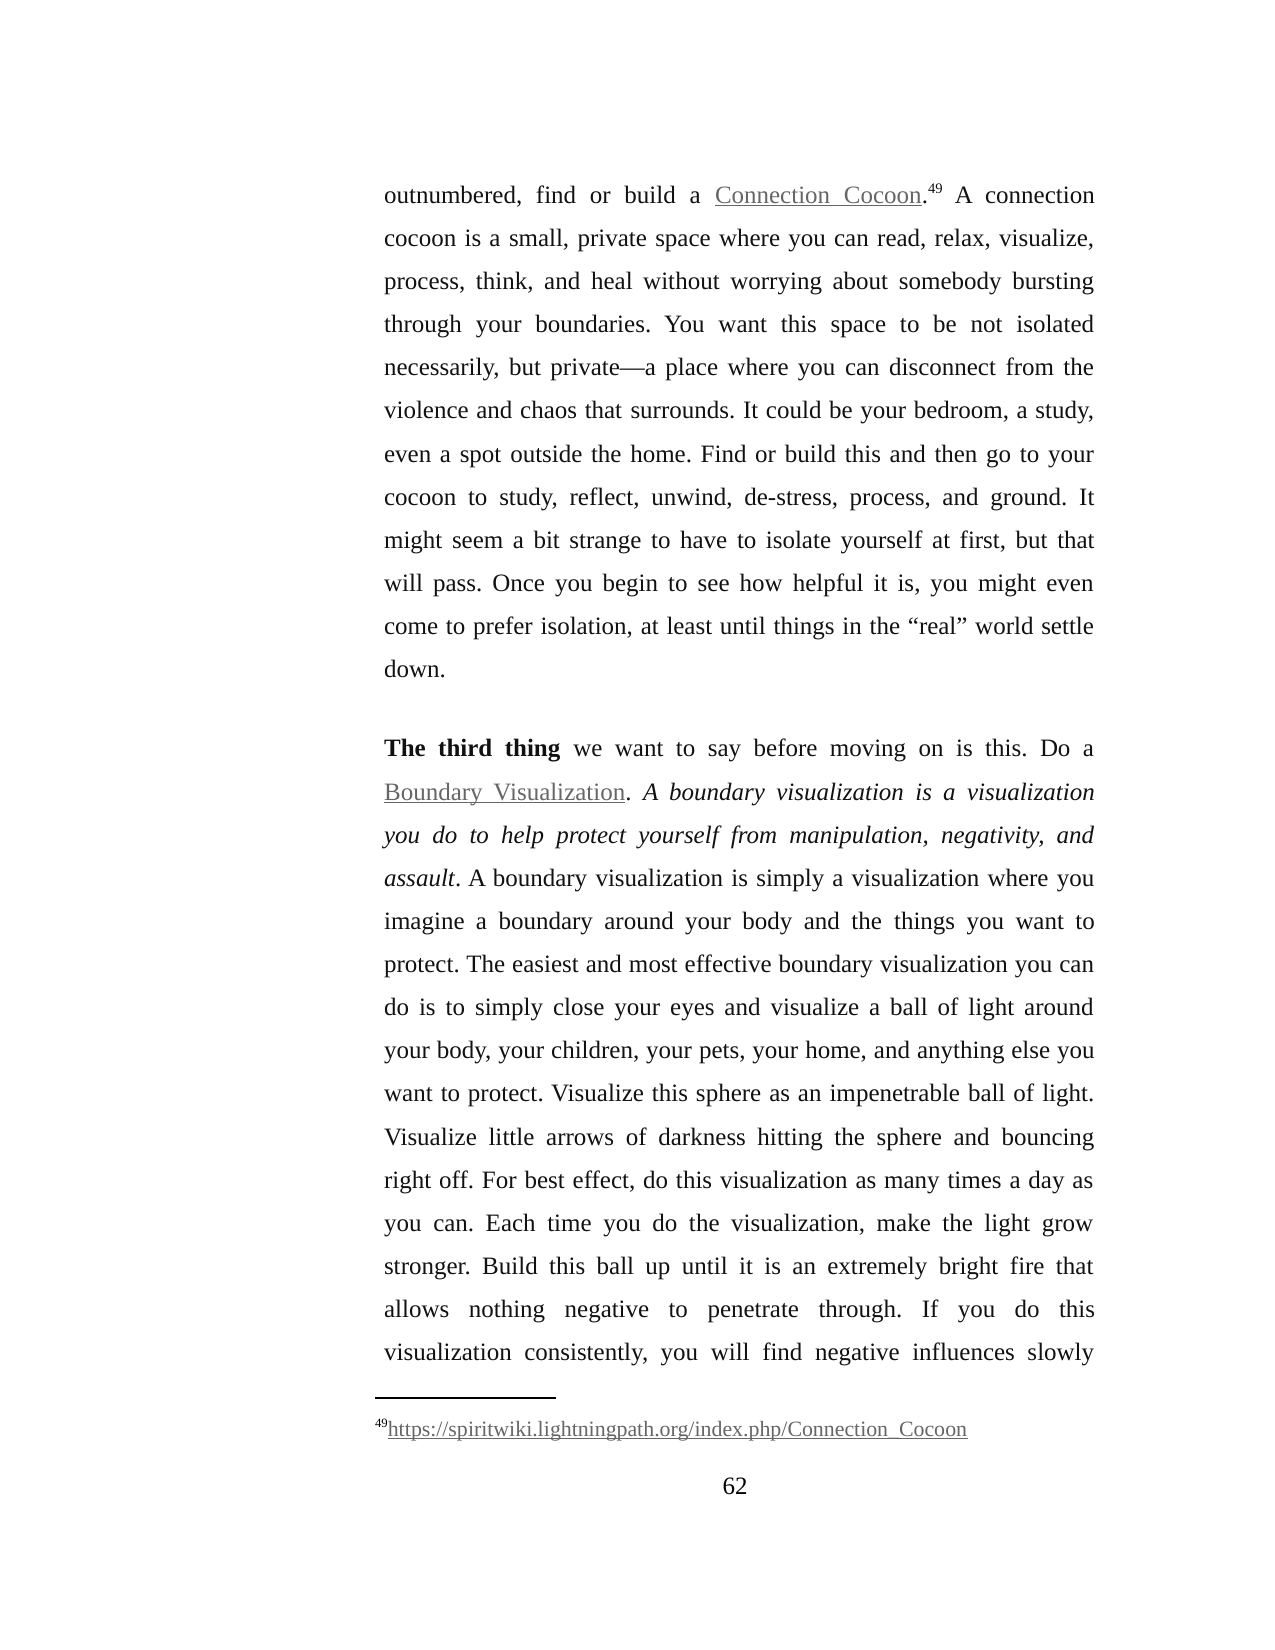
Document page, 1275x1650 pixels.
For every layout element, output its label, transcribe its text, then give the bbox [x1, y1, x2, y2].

text outnumbered, find or build a Connection Cocoon. A connection cocoon is a small, private space where you can read, relax, visualize, process, think, and heal without worrying about somebody bursting through your boundaries. You want this space to be not isolated necessarily, but private—a place where you can disconnect from the violence and chaos that surrounds. It could be your bedroom, a study, even a spot outside the home. Find or build this and then go to your cocoon to study, reflect, unwind, de-stress, process, and ground. It might seem a bit strange to have to isolate yourself at first, but that will pass. Once you begin to see how helpful it is, you might even come to prefer isolation, at least until things in the “real” world settle down. [384, 180, 1095, 683]
text The third thing we want to say before moving on is this. Do a Boundary Visualization. A boundary visualization is a visualization you do to help protect yourself from manipulation, negativity, and assault. A boundary visualization is simply a visualization where you imagine a boundary around your body and the things you want to protect. The easiest and most effective boundary visualization you can do is to simply close your eyes and visualize a ball of light around your body, your children, your pets, your home, and anything else you want to protect. Visualize this sphere as an impenetrable ball of light. Visualize little arrows of darkness hitting the sphere and bouncing right off. For best effect, do this visualization as many times a day as you can. Each time you do the visualization, make the light grow stronger. Build this ball up until it is an extremely bright fire that allows nothing negative to penetrate through. If you do this visualization consistently, you will find negative influences slowly [384, 733, 1095, 1366]
text https://spiritwiki.lightningpath.org/index.php/Connection_Cocoon [967, 1416, 1095, 1441]
